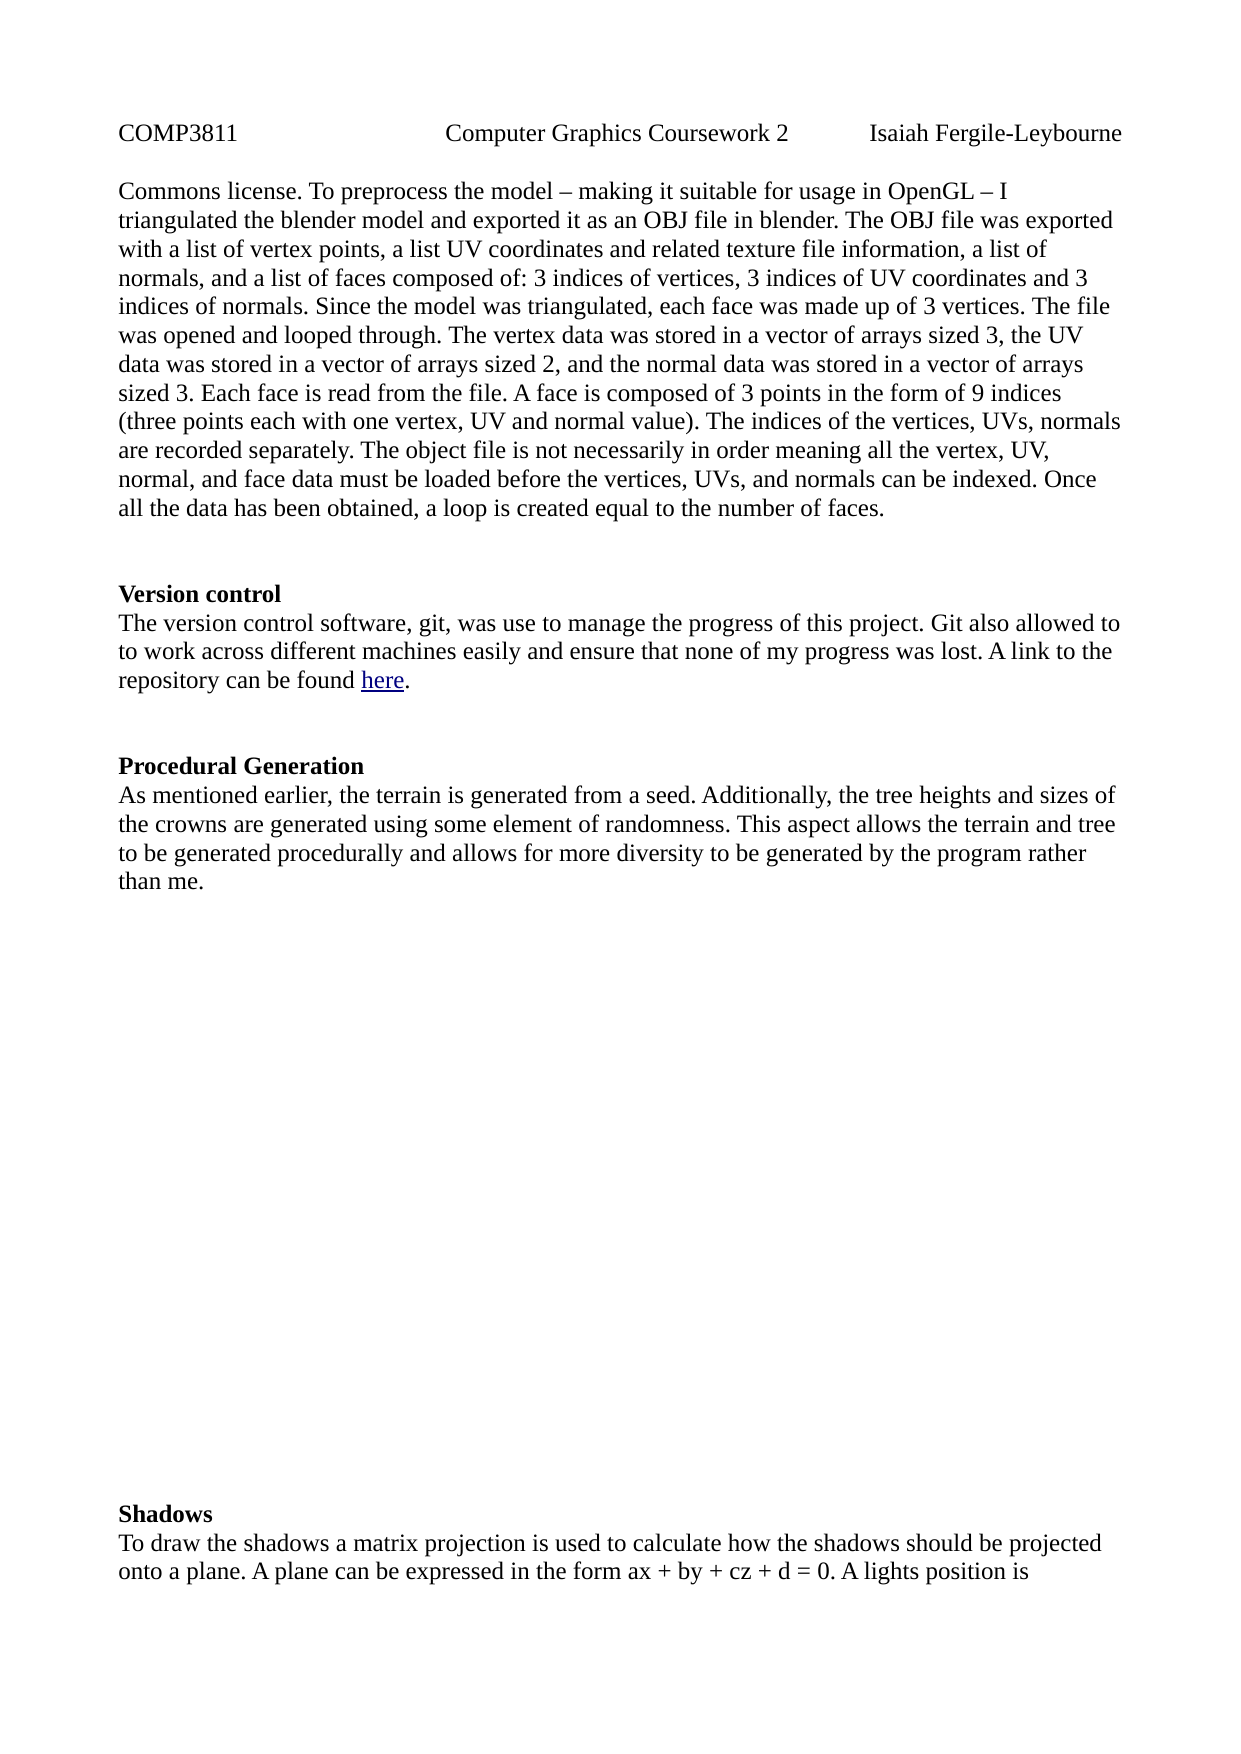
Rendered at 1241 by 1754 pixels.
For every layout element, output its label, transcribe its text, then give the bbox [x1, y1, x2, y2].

text To draw the shadows a matrix projection is used to calculate how the shadows should be projected onto a plane. A plane can be expressed in the form ax + by + cz + d = 0. A lights position is [118, 1528, 1122, 1585]
text Procedural Generation [118, 723, 1122, 780]
text Shadows [118, 1470, 1122, 1528]
text Commons license. To preprocess the model – making it suitable for usage in OpenGL – I triangulated the blender model and exported it as an OBJ file in blender. The OBJ file was exported with a list of vertex points, a list UV coordinates and related texture file information, a list of normals, and a list of faces composed of: 3 indices of vertices, 3 indices of UV coordinates and 3 indices of normals. Since the model was triangulated, each face was made up of 3 vertices. The file was opened and looped through. The vertex data was stored in a vector of arrays sized 3, the UV data was stored in a vector of arrays sized 2, and the normal data was stored in a vector of arrays sized 3. Each face is read from the file. A face is composed of 3 points in the form of 9 indices (three points each with one vertex, UV and normal value). The indices of the vertices, UVs, normals are recorded separately. The object file is not necessarily in order meaning all the vertex, UV, normal, and face data must be loaded before the vertices, UVs, and normals can be indexed. Once all the data has been obtained, a loop is created equal to the number of faces. [118, 176, 1122, 521]
text As mentioned earlier, the terrain is generated from a seed. Additionally, the tree heights and sizes of the crowns are generated using some element of randomness. This aspect allows the terrain and tree to be generated procedurally and allows for more diversity to be generated by the program rather than me. [118, 780, 1122, 895]
text The version control software, git, was use to manage the progress of this project. Git also allowed to to work across different machines easily and ensure that none of my progress was lost. A link to the repository can be found here. [118, 608, 1122, 694]
text Version control [118, 579, 1122, 608]
